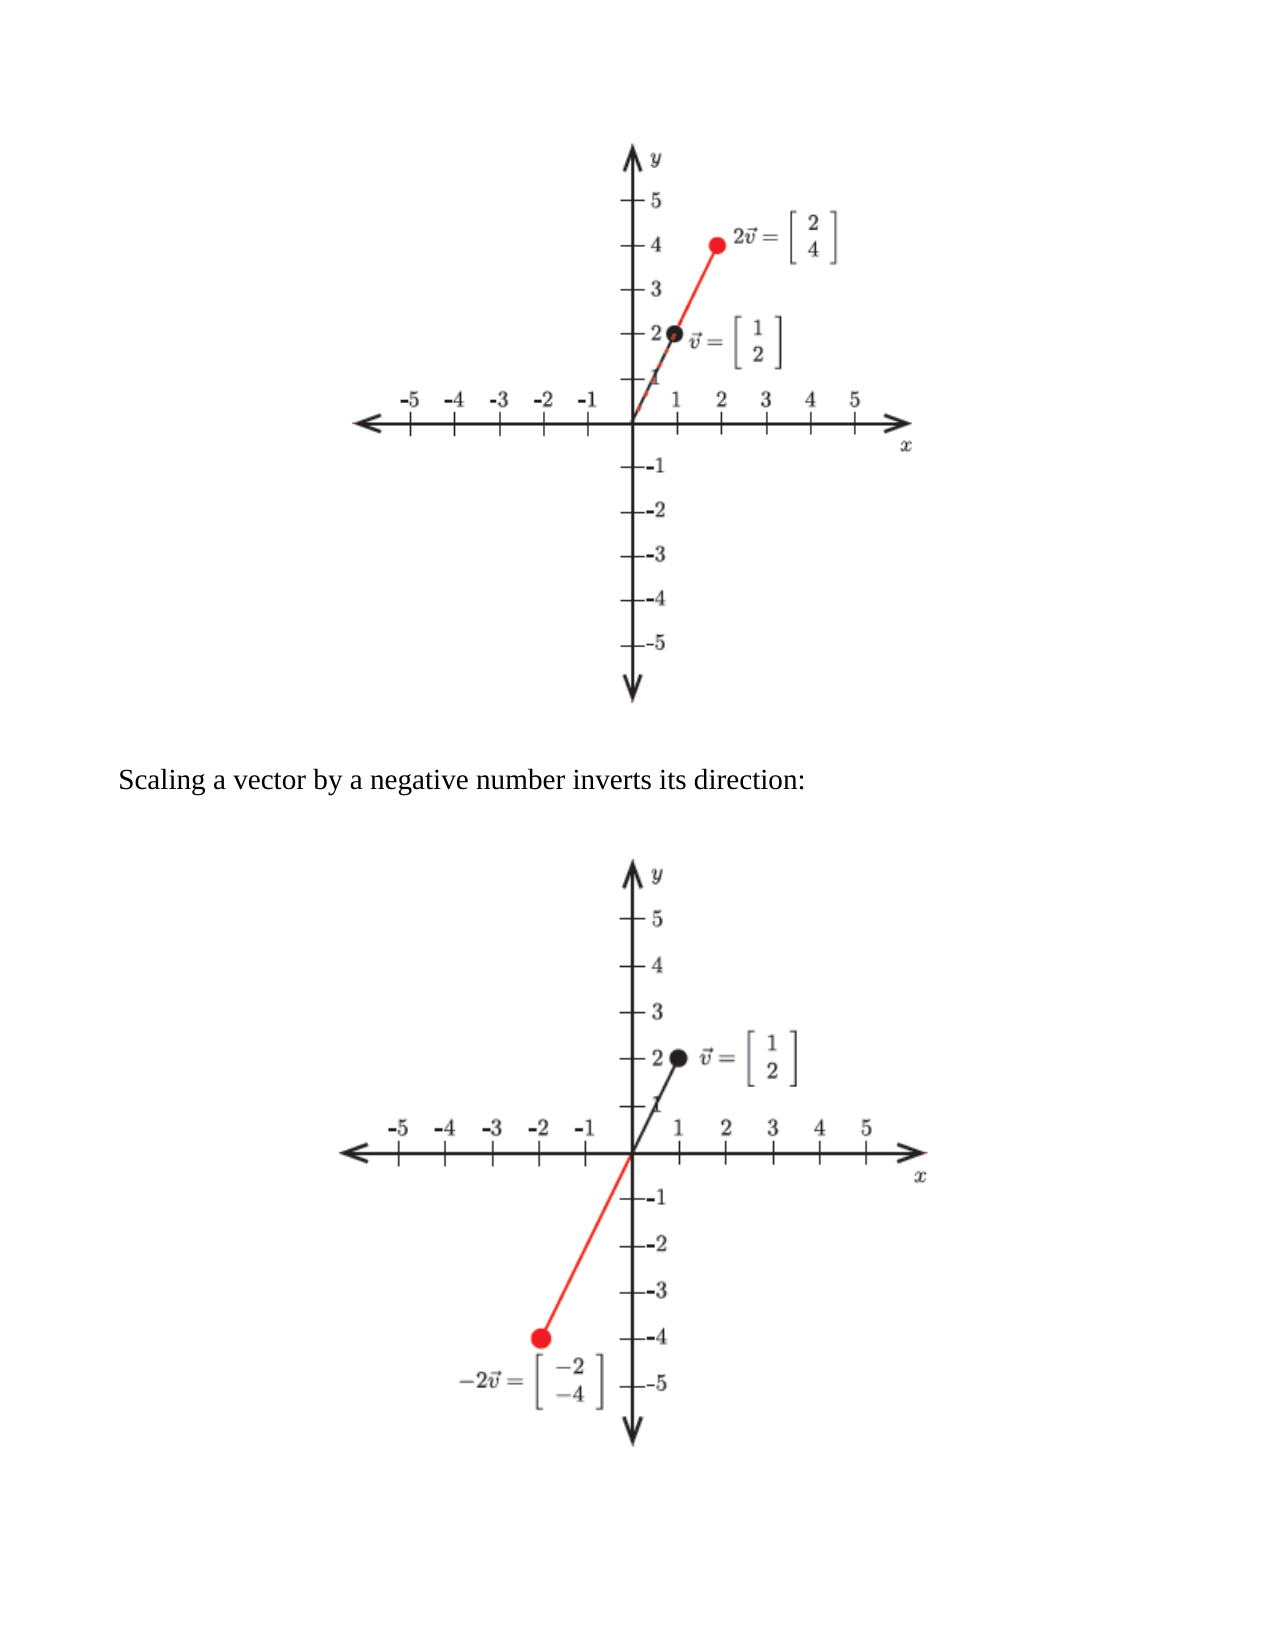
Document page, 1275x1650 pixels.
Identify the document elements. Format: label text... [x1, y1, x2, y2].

picture [316, 118, 959, 729]
picture [293, 829, 982, 1474]
text Scaling a vector by a negative number inverts its direction: [118, 762, 1157, 796]
